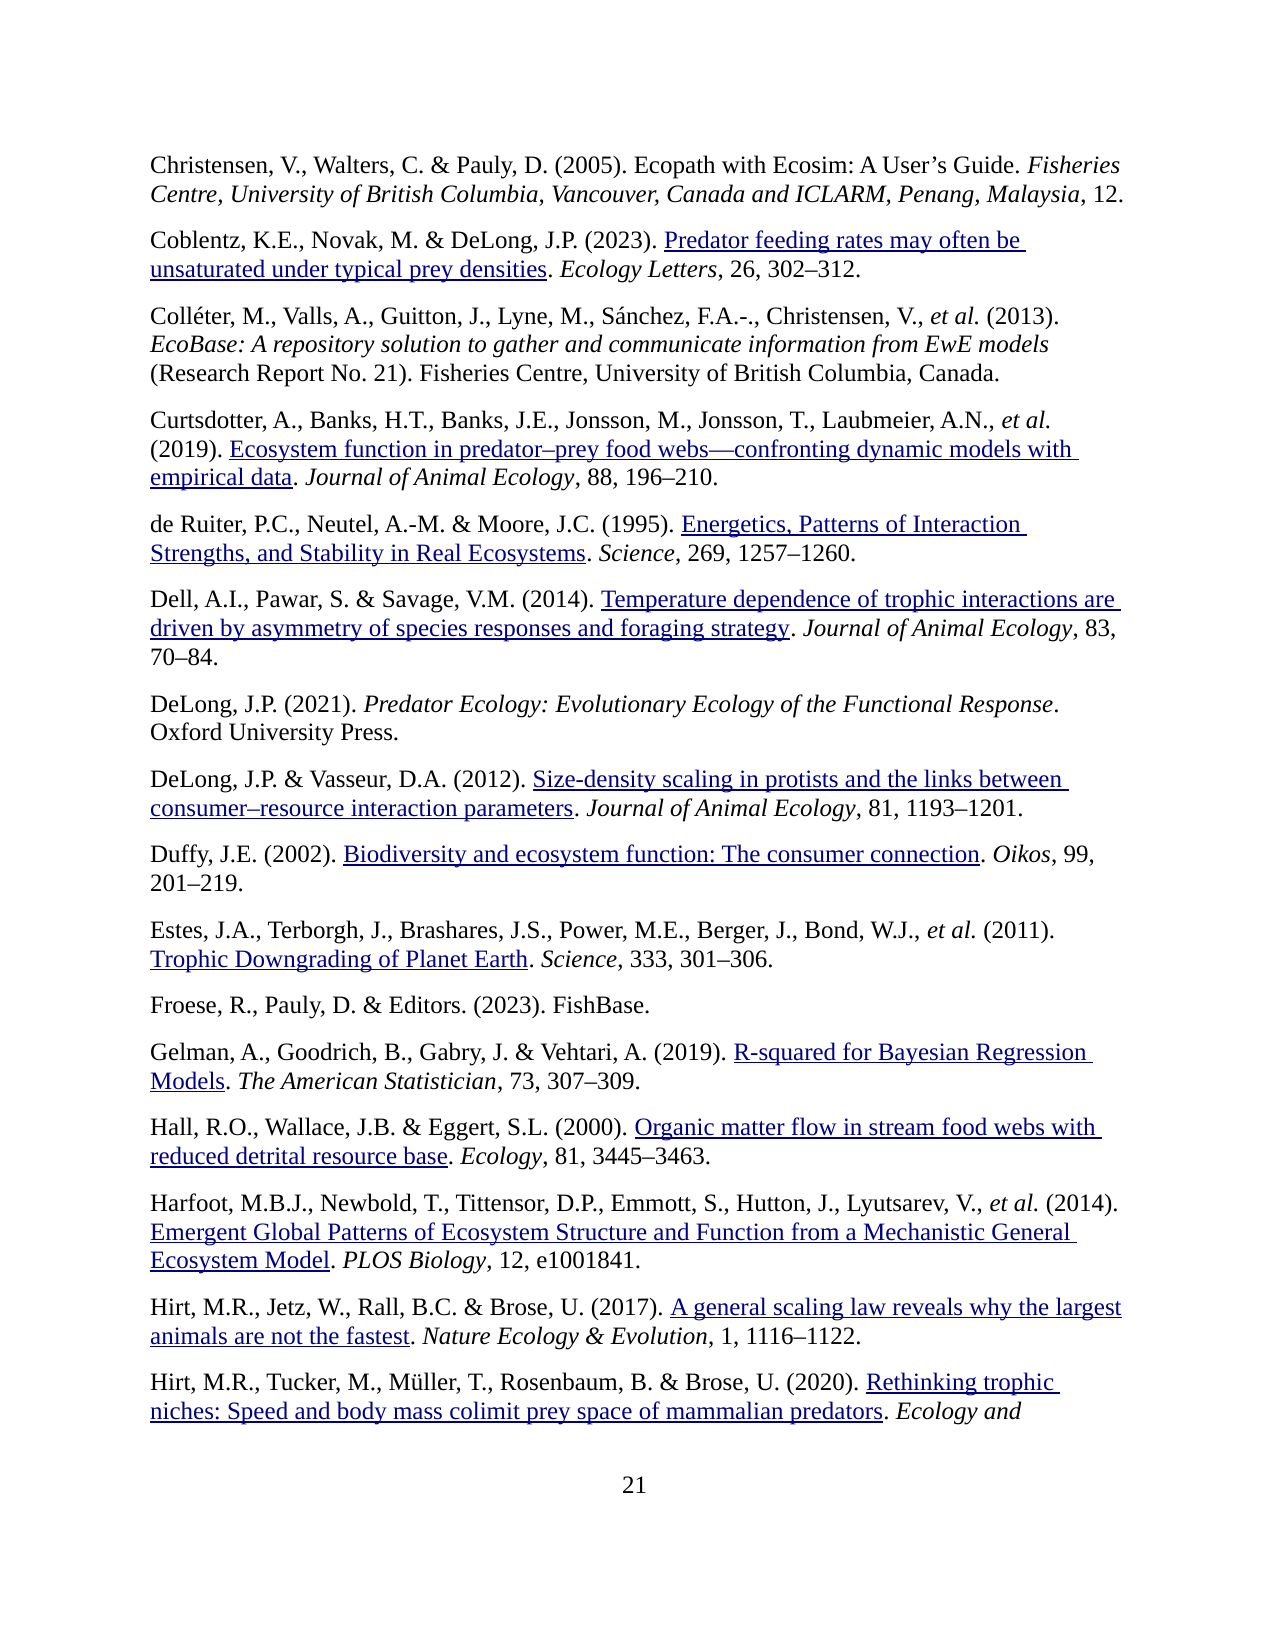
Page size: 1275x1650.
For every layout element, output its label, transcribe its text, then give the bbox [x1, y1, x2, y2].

text Gelman, A., Goodrich, B., Gabry, J. & Vehtari, A. (2019). R-squared for Bayesian Regression Models. The American Statistician, 73, 307–309. [150, 1037, 1125, 1094]
text Harfoot, M.B.J., Newbold, T., Tittensor, D.P., Emmott, S., Hutton, J., Lyutsarev, V., et al. (2014). Emergent Global Patterns of Ecosystem Structure and Function from a Mechanistic General Ecosystem Model. PLOS Biology, 12, e1001841. [150, 1188, 1125, 1274]
text Hall, R.O., Wallace, J.B. & Eggert, S.L. (2000). Organic matter flow in stream food webs with reduced detrital resource base. Ecology, 81, 3445–3463. [150, 1112, 1125, 1170]
text Froese, R., Pauly, D. & Editors. (2023). FishBase. [150, 990, 1125, 1019]
text de Ruiter, P.C., Neutel, A.-M. & Moore, J.C. (1995). Energetics, Patterns of Interaction Strengths, and Stability in Real Ecosystems. Science, 269, 1257–1260. [150, 509, 1125, 567]
text Dell, A.I., Pawar, S. & Savage, V.M. (2014). Temperature dependence of trophic interactions are driven by asymmetry of species responses and foraging strategy. Journal of Animal Ecology, 83, 70–84. [150, 584, 1125, 671]
text Colléter, M., Valls, A., Guitton, J., Lyne, M., Sánchez, F.A.-., Christensen, V., et al. (2013). EcoBase: A repository solution to gather and communicate information from EwE models (Research Report No. 21). Fisheries Centre, University of British Columbia, Canada. [150, 301, 1125, 387]
text Christensen, V., Walters, C. & Pauly, D. (2005). Ecopath with Ecosim: A User’s Guide. Fisheries Centre, University of British Columbia, Vancouver, Canada and ICLARM, Penang, Malaysia, 12. [150, 150, 1125, 207]
text DeLong, J.P. (2021). Predator Ecology: Evolutionary Ecology of the Functional Response. Oxford University Press. [150, 689, 1125, 746]
text Estes, J.A., Terborgh, J., Brashares, J.S., Power, M.E., Berger, J., Bond, W.J., et al. (2011). Trophic Downgrading of Planet Earth. Science, 333, 301–306. [150, 915, 1125, 972]
text Duffy, J.E. (2002). Biodiversity and ecosystem function: The consumer connection. Oikos, 99, 201–219. [150, 839, 1125, 897]
text Curtsdotter, A., Banks, H.T., Banks, J.E., Jonsson, M., Jonsson, T., Laubmeier, A.N., et al. (2019). Ecosystem function in predator–prey food webs—confronting dynamic models with empirical data. Journal of Animal Ecology, 88, 196–210. [150, 405, 1125, 491]
text Coblentz, K.E., Novak, M. & DeLong, J.P. (2023). Predator feeding rates may often be unsaturated under typical prey densities. Ecology Letters, 26, 302–312. [150, 225, 1125, 283]
text Hirt, M.R., Tucker, M., Müller, T., Rosenbaum, B. & Brose, U. (2020). Rethinking trophic niches: Speed and body mass colimit prey space of mammalian predators. Ecology and [150, 1367, 1125, 1425]
text DeLong, J.P. & Vasseur, D.A. (2012). Size-density scaling in protists and the links between consumer–resource interaction parameters. Journal of Animal Ecology, 81, 1193–1201. [150, 764, 1125, 822]
text Hirt, M.R., Jetz, W., Rall, B.C. & Brose, U. (2017). A general scaling law reveals why the largest animals are not the fastest. Nature Ecology & Evolution, 1, 1116–1122. [150, 1292, 1125, 1349]
